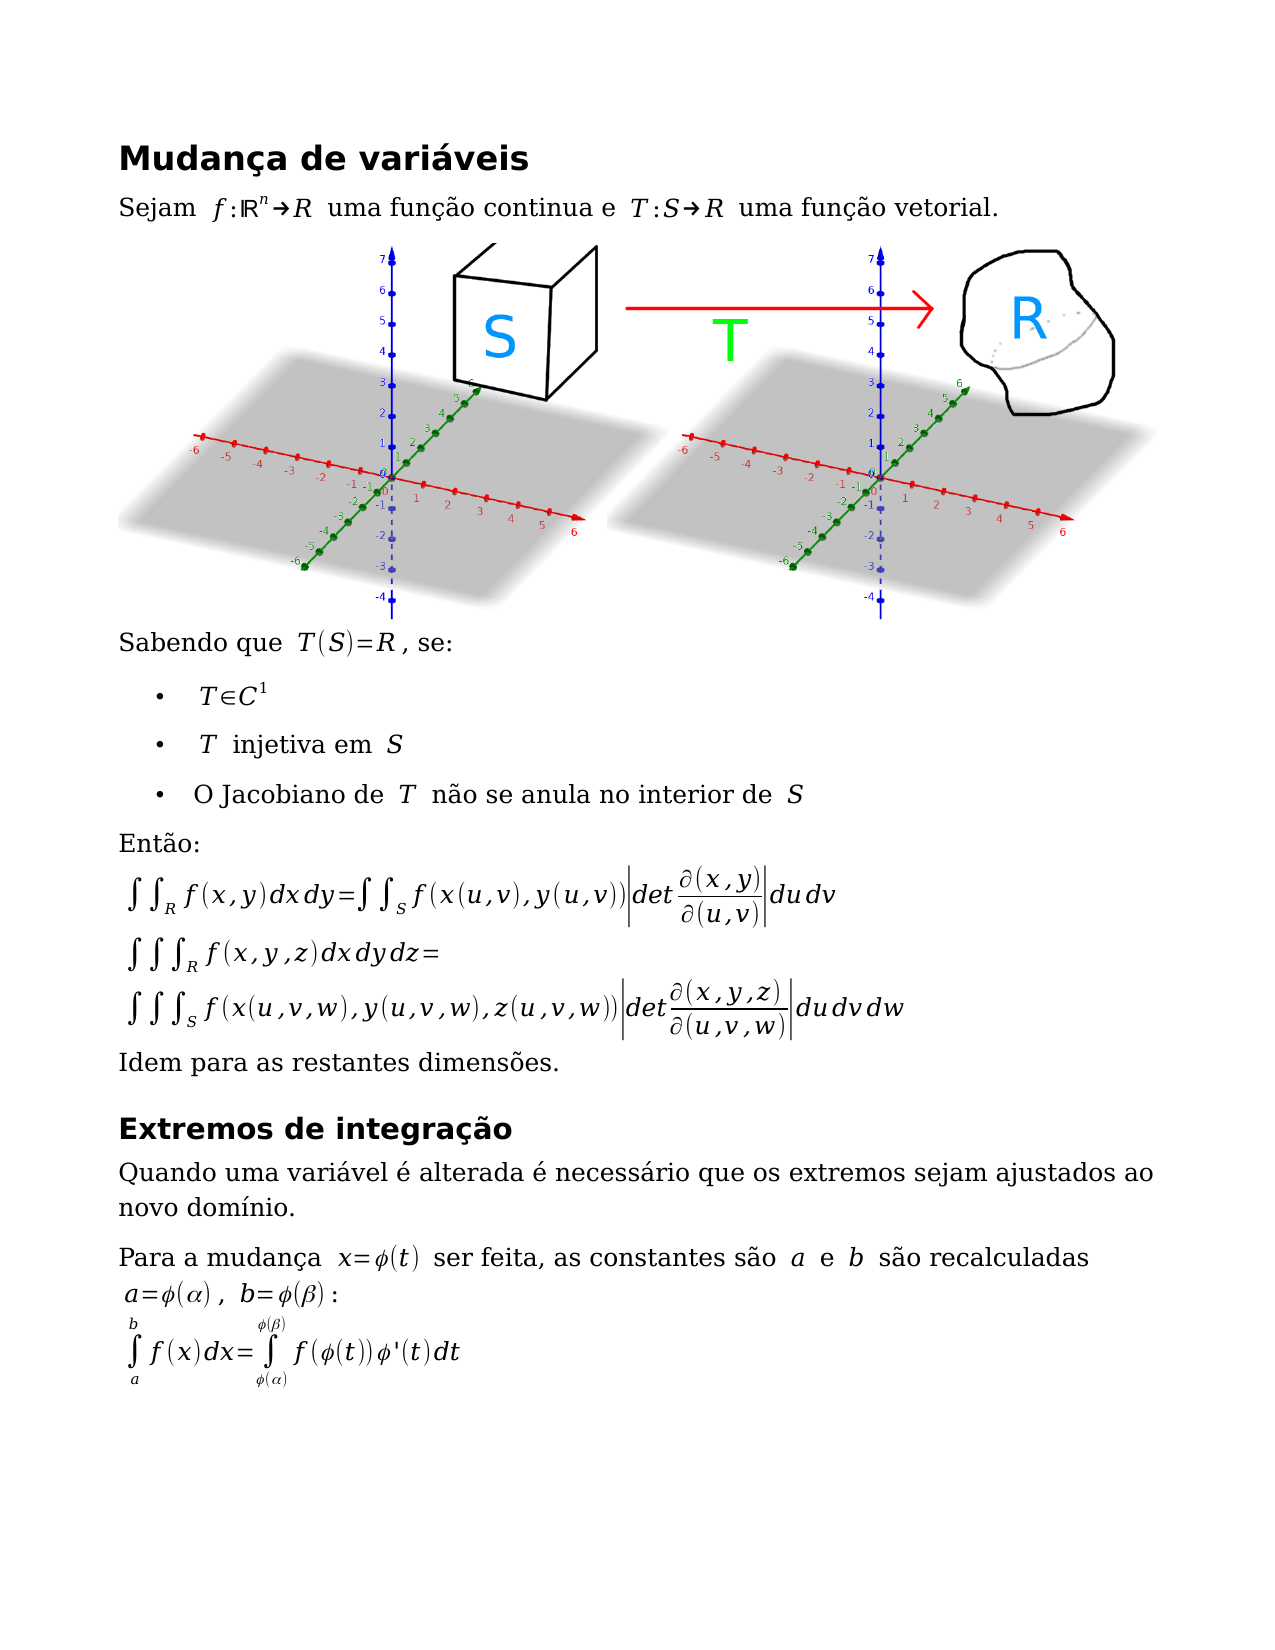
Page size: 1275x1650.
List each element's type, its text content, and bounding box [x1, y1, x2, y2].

text Para a mudança ser feita, as constantes são e são recalculadas , : [118, 1243, 1157, 1389]
text Sabendo que , se: [118, 623, 1157, 659]
text Então: Idem para as restantes dimensões. [118, 829, 1157, 1077]
text Sejam uma função continua e uma função vetorial. [118, 191, 1157, 223]
list O Jacobiano de não se anula no interior de [156, 780, 1157, 809]
subtitle Extremos de integração [118, 1112, 1157, 1146]
list injetiva em [156, 730, 1157, 759]
text Quando uma variável é alterada é necessário que os extremos sejam ajustados ao novo domínio. [118, 1158, 1157, 1223]
subtitle Mudança de variáveis [118, 139, 1157, 178]
picture [118, 243, 1157, 623]
